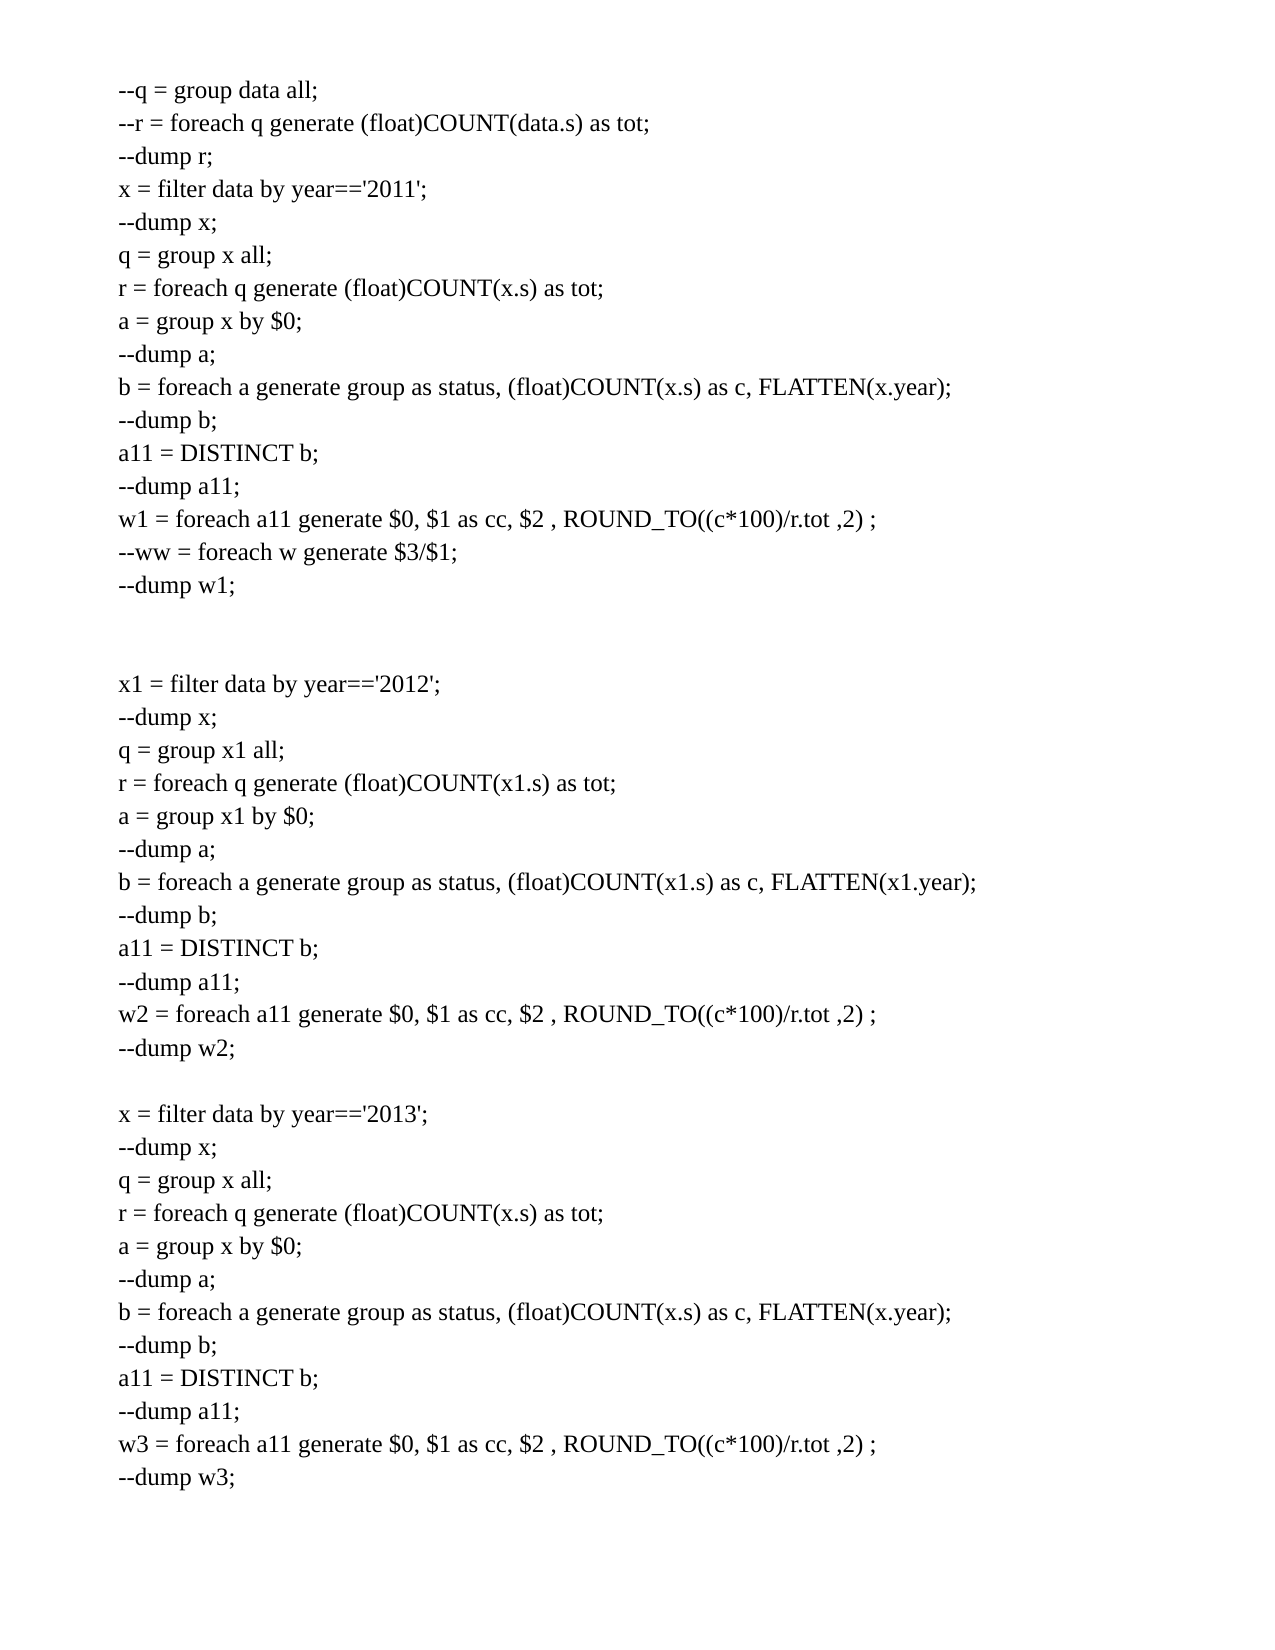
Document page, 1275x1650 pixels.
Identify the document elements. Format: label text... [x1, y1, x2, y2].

text q = group x all; [118, 240, 1157, 269]
text r = foreach q generate (float)COUNT(x1.s) as tot; [118, 768, 1157, 797]
text b = foreach a generate group as status, (float)COUNT(x1.s) as c, FLATTEN(x1.year); [118, 867, 1157, 896]
text w3 = foreach a11 generate $0, $1 as cc, $2 , ROUND_TO((c*100)/r.tot ,2) ; [118, 1429, 1157, 1458]
text r = foreach q generate (float)COUNT(x.s) as tot; [118, 273, 1157, 302]
text q = group x all; [118, 1165, 1157, 1193]
text --dump a; [118, 834, 1157, 863]
text --dump x; [118, 702, 1157, 731]
text --dump a11; [118, 1396, 1157, 1424]
text --dump w1; [118, 570, 1157, 599]
text a11 = DISTINCT b; [118, 933, 1157, 962]
text --r = foreach q generate (float)COUNT(data.s) as tot; [118, 108, 1157, 137]
text --dump a11; [118, 967, 1157, 995]
text q = group x1 all; [118, 735, 1157, 764]
text b = foreach a generate group as status, (float)COUNT(x.s) as c, FLATTEN(x.year); [118, 1297, 1157, 1326]
text a11 = DISTINCT b; [118, 438, 1157, 467]
text --dump b; [118, 1330, 1157, 1358]
text r = foreach q generate (float)COUNT(x.s) as tot; [118, 1198, 1157, 1226]
text a = group x1 by $0; [118, 801, 1157, 830]
text --dump b; [118, 405, 1157, 434]
text x = filter data by year=='2011'; [118, 174, 1157, 203]
text --dump a11; [118, 471, 1157, 500]
text --dump r; [118, 141, 1157, 170]
text b = foreach a generate group as status, (float)COUNT(x.s) as c, FLATTEN(x.year); [118, 372, 1157, 401]
text --dump w3; [118, 1462, 1157, 1491]
text --ww = foreach w generate $3/$1; [118, 537, 1157, 566]
text --dump x; [118, 1132, 1157, 1160]
text a = group x by $0; [118, 1231, 1157, 1259]
text x1 = filter data by year=='2012'; [118, 669, 1157, 698]
text --dump a; [118, 339, 1157, 368]
text --dump w2; [118, 1033, 1157, 1061]
text w2 = foreach a11 generate $0, $1 as cc, $2 , ROUND_TO((c*100)/r.tot ,2) ; [118, 999, 1157, 1028]
text --dump a; [118, 1264, 1157, 1292]
text --q = group data all; [118, 75, 1157, 104]
text --dump x; [118, 207, 1157, 236]
text x = filter data by year=='2013'; [118, 1099, 1157, 1127]
text a11 = DISTINCT b; [118, 1363, 1157, 1392]
text --dump b; [118, 901, 1157, 929]
text w1 = foreach a11 generate $0, $1 as cc, $2 , ROUND_TO((c*100)/r.tot ,2) ; [118, 504, 1157, 533]
text a = group x by $0; [118, 306, 1157, 335]
